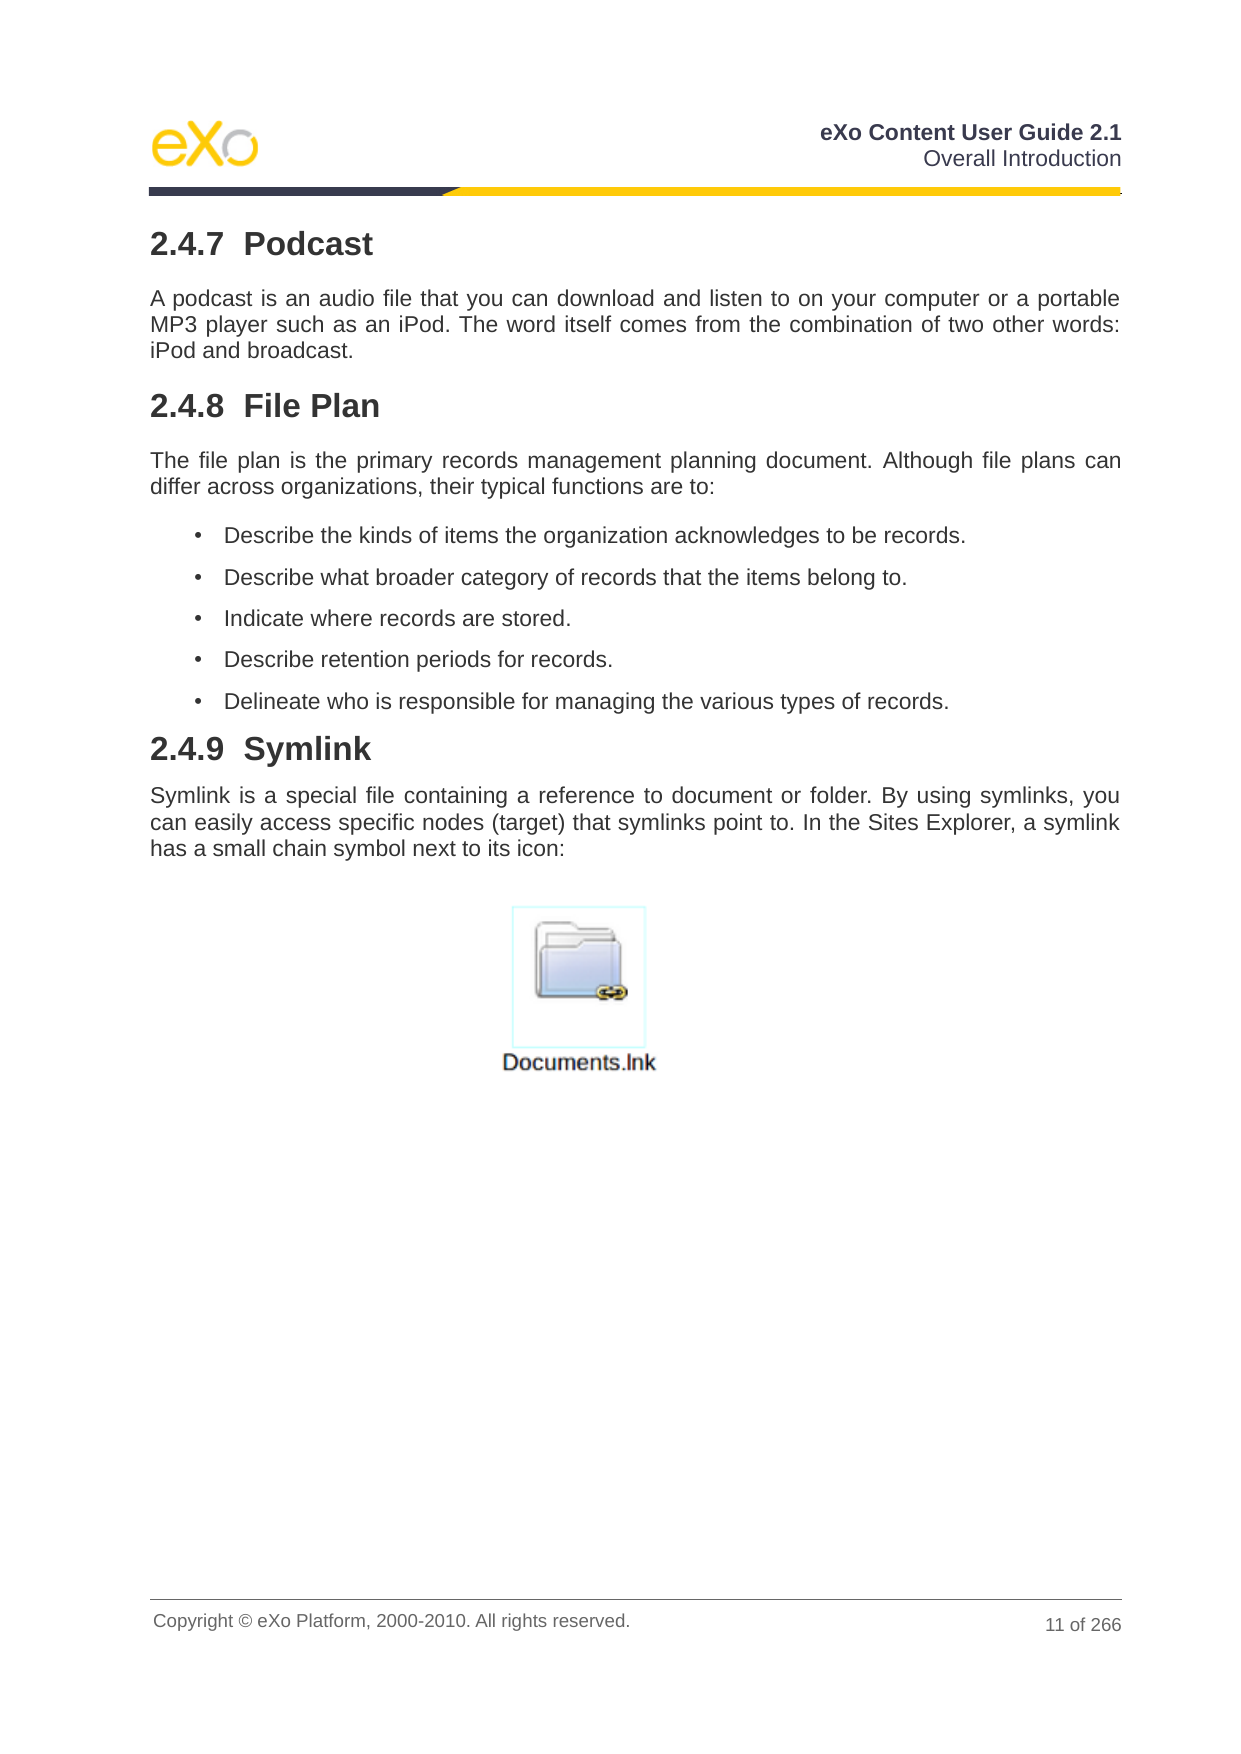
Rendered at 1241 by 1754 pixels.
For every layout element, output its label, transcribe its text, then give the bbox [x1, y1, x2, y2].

list Indicate where records are stored. [194, 605, 1122, 631]
subtitle Podcast [150, 223, 1122, 262]
text Symlink is a special file containing a reference to document or folder. By using symlinks, you can easily access specific nodes (target) that symlinks point to. In the Sites Explorer, a symlink has a small chain symbol next to its icon: [150, 782, 1122, 861]
list Delineate who is responsible for managing the various types of records. [194, 688, 1122, 714]
picture [148, 187, 1121, 196]
text The file plan is the primary records management planning document. Although file plans can differ across organizations, their typical functions are to: [150, 447, 1122, 500]
subtitle File Plan [150, 386, 1122, 424]
text A podcast is an audio file that you can download and listen to on your computer or a portable MP3 player such as an iPod. The word itself comes from the combination of two other words: iPod and broadcast. [150, 284, 1122, 363]
picture [152, 120, 259, 167]
picture [487, 905, 677, 1077]
list Describe retention periods for records. [194, 646, 1122, 673]
list Describe what broader category of records that the items belong to. [194, 563, 1122, 590]
subtitle Symlink [150, 729, 1122, 767]
list Describe the kinds of items the organization acknowledges to be records. [194, 522, 1122, 548]
